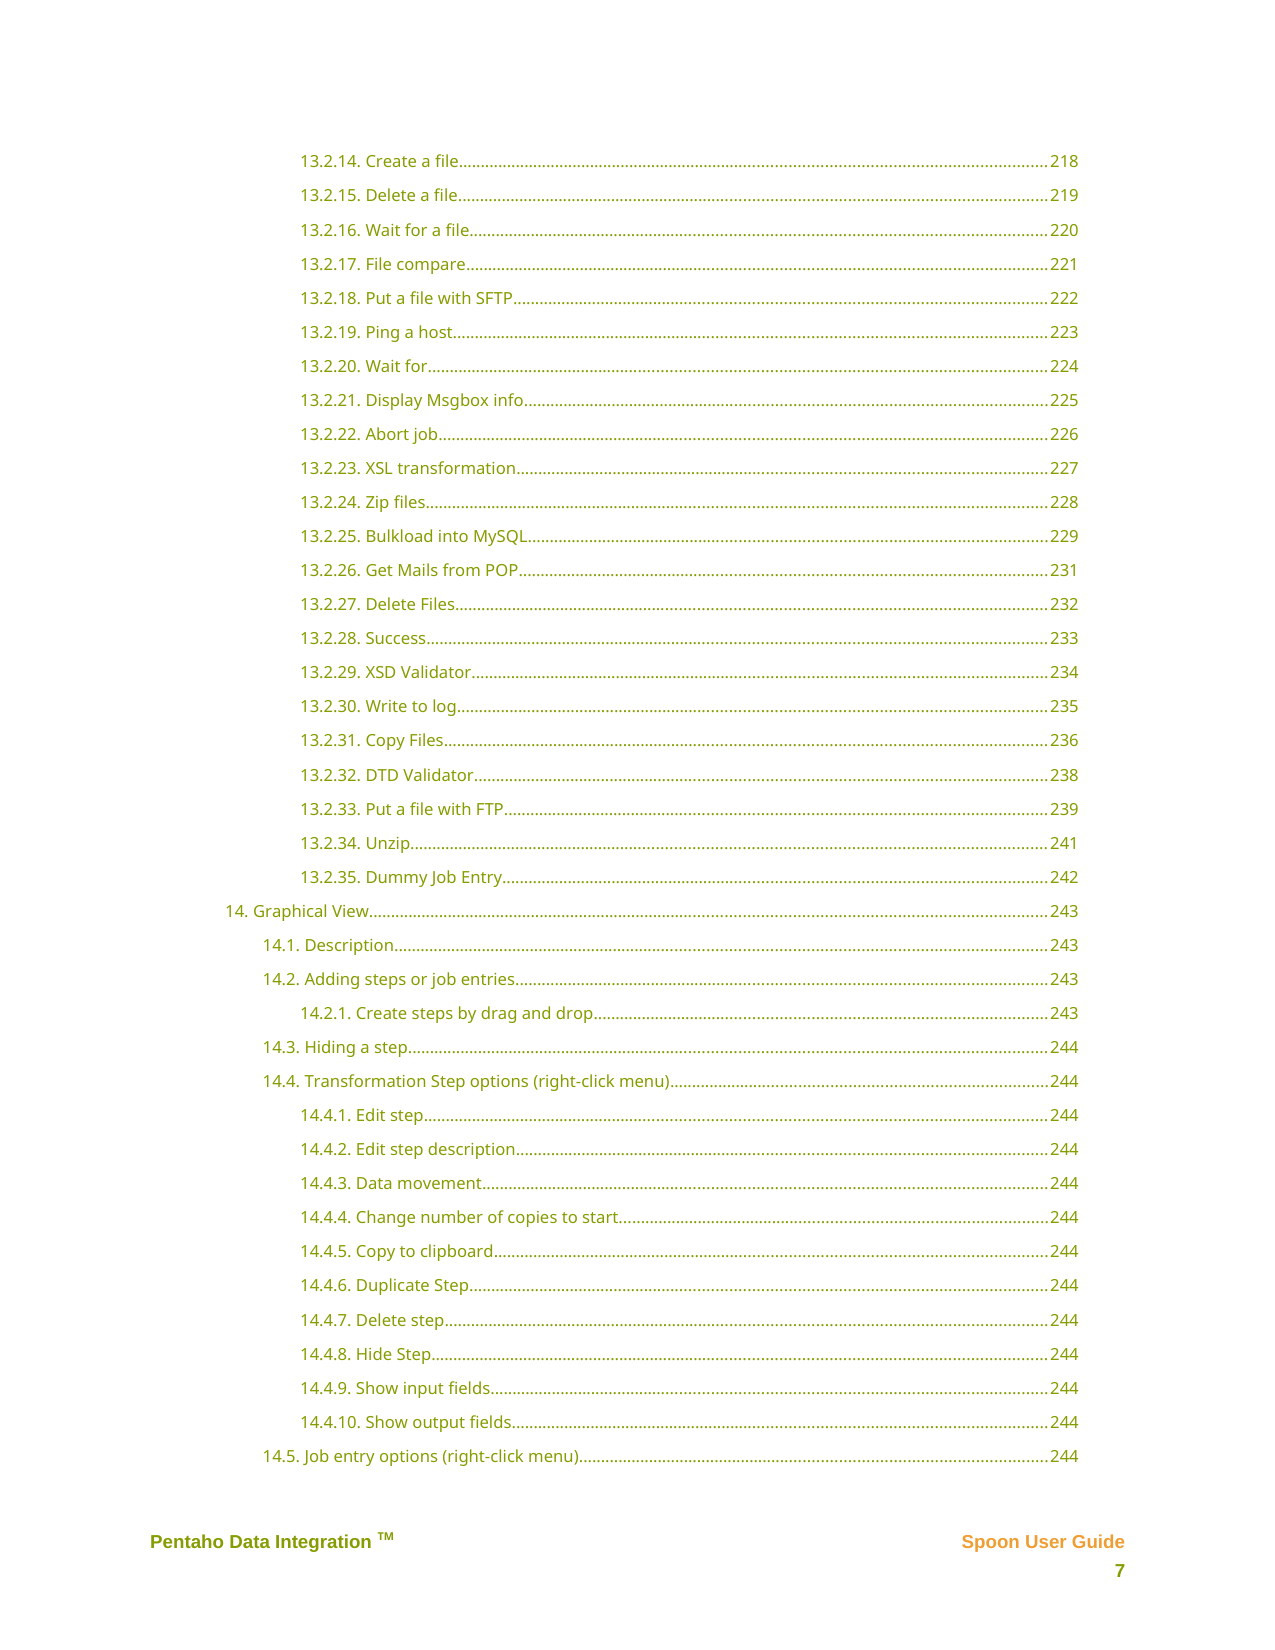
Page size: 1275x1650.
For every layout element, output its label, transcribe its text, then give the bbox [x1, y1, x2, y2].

text 14.2. Adding steps or job entries 243 [262, 967, 1125, 990]
text 14. Graphical View 243 [225, 899, 1200, 922]
text 14.2.1. Create steps by drag and drop 243 [300, 1002, 1125, 1024]
text 14.4.2. Edit step description 244 [300, 1138, 1125, 1161]
text 13.2.20. Wait for 224 [300, 354, 1125, 377]
text 13.2.32. DTD Validator 238 [300, 763, 1125, 786]
text 13.2.27. Delete Files 232 [300, 593, 1125, 616]
text 13.2.29. XSD Validator 234 [300, 661, 1125, 684]
text 14.1. Description 243 [262, 933, 1125, 956]
text 13.2.33. Put a file with FTP 239 [300, 797, 1125, 820]
text 14.4.10. Show output fields 244 [300, 1410, 1125, 1433]
text 13.2.14. Create a file 218 [300, 150, 1125, 173]
text 14.4.3. Data movement 244 [300, 1172, 1125, 1194]
text 13.2.18. Put a file with SFTP 222 [300, 286, 1125, 309]
text 13.2.30. Write to log 235 [300, 695, 1125, 718]
text 13.2.15. Delete a file 219 [300, 184, 1125, 207]
text 13.2.21. Display Msgbox info 225 [300, 388, 1125, 411]
text 14.4.1. Edit step 244 [300, 1104, 1125, 1126]
text 13.2.22. Abort job 226 [300, 422, 1125, 445]
text 13.2.19. Ping a host 223 [300, 320, 1125, 343]
text 13.2.34. Unzip 241 [300, 831, 1125, 854]
text 14.5. Job entry options (right-click menu) 244 [262, 1444, 1125, 1467]
text 14.4.8. Hide Step 244 [300, 1342, 1125, 1365]
text 13.2.25. Bulkload into MySQL 229 [300, 525, 1125, 547]
text 13.2.23. XSL transformation 227 [300, 457, 1125, 479]
text 13.2.35. Dummy Job Entry 242 [300, 865, 1125, 888]
text 14.4.9. Show input fields 244 [300, 1376, 1125, 1399]
text 13.2.31. Copy Files 236 [300, 729, 1125, 752]
text 14.4.4. Change number of copies to start... 244 [300, 1206, 1125, 1229]
text 13.2.26. Get Mails from POP 231 [300, 559, 1125, 581]
text 13.2.28. Success 233 [300, 627, 1125, 649]
text 13.2.24. Zip files 228 [300, 491, 1125, 513]
text 13.2.16. Wait for a file 220 [300, 218, 1125, 241]
text 14.4.7. Delete step 244 [300, 1308, 1125, 1331]
text 13.2.17. File compare 221 [300, 252, 1125, 275]
text 14.4.6. Duplicate Step 244 [300, 1274, 1125, 1297]
text 14.4. Transformation Step options (right-click menu) 244 [262, 1070, 1125, 1092]
text 14.3. Hiding a step 244 [262, 1036, 1125, 1058]
text 14.4.5. Copy to clipboard 244 [300, 1240, 1125, 1263]
